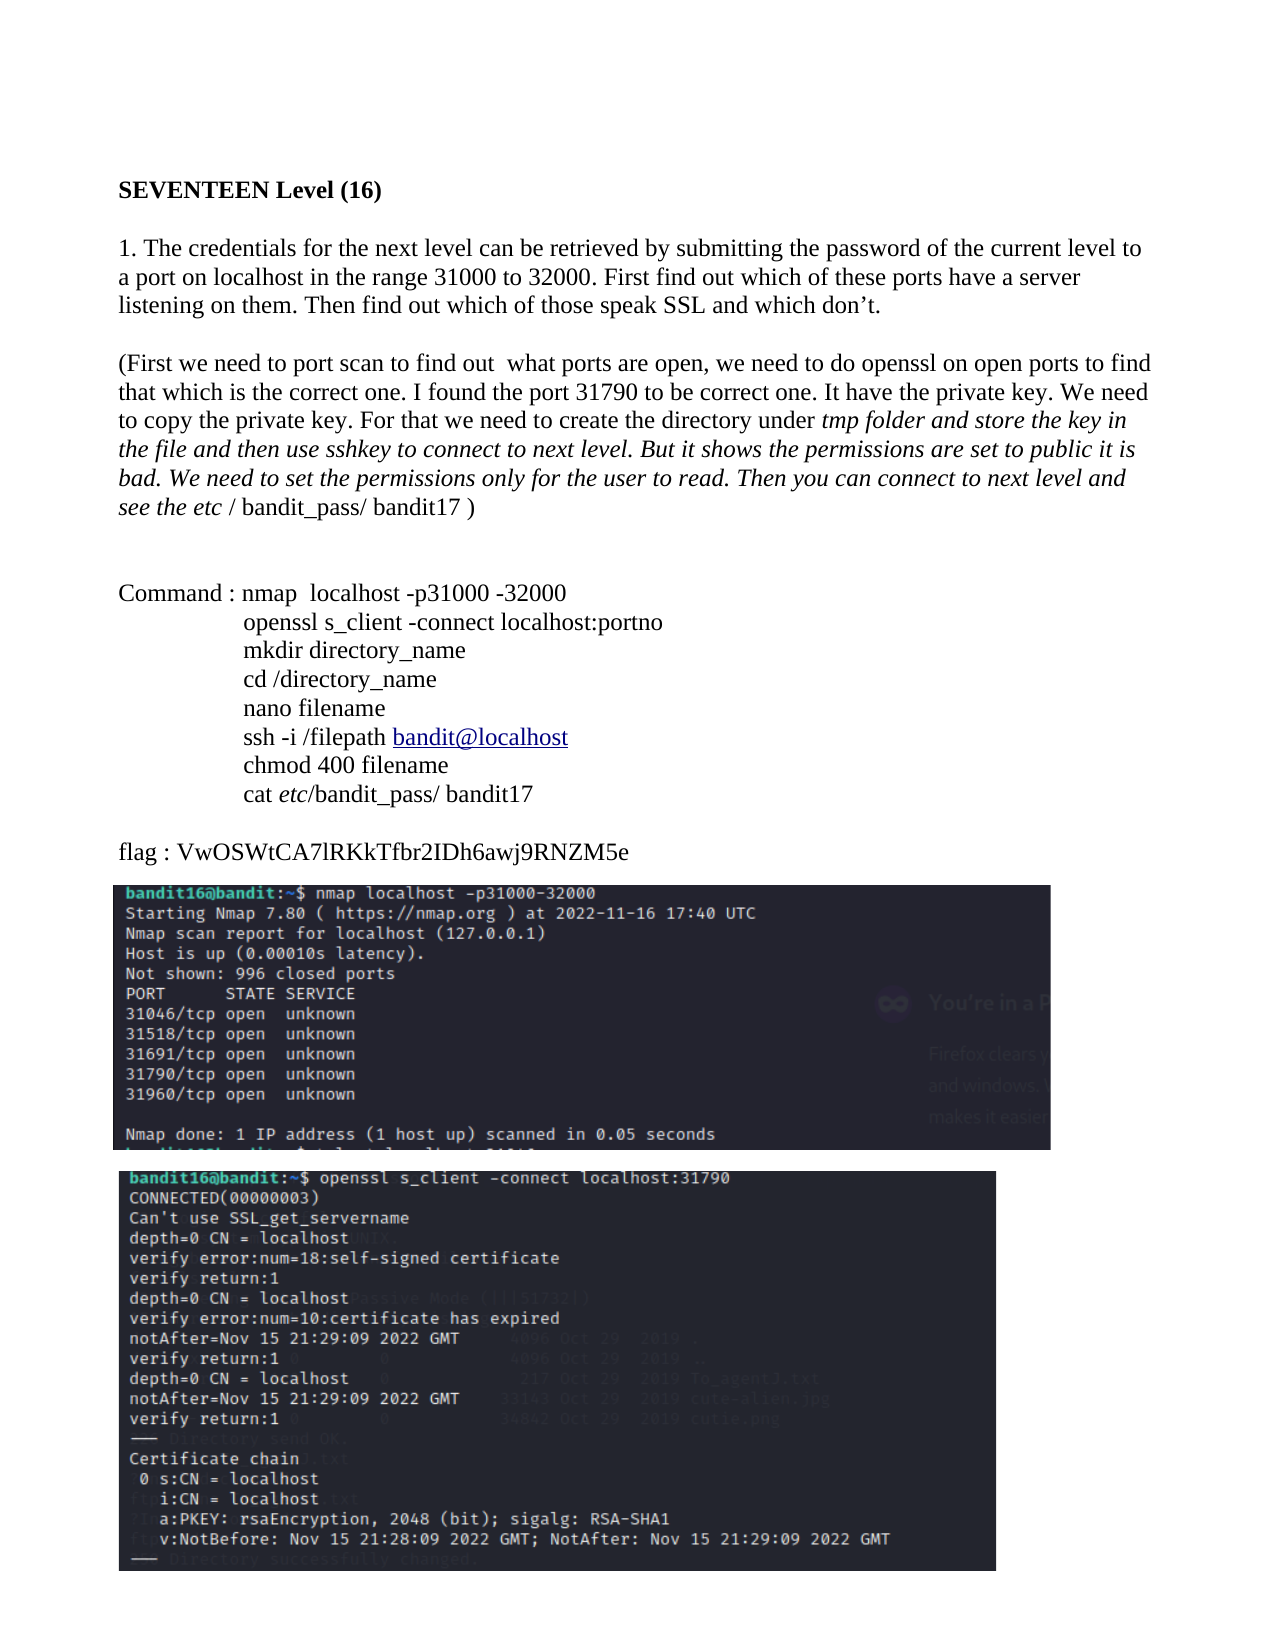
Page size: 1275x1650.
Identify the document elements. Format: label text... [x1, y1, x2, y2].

text (First we need to port scan to find out what ports are open, we need to do openssl on open ports to find that which is the correct one. I found the port 31790 to be correct one. It have the private key. We need to copy the private key. For that we need to create the directory under tmp folder and store the key in the file and then use sshkey to connect to next level. But it shows the permissions are set to public it is bad. We need to set the permissions only for the user to read. Then you can connect to next level and see the etc / bandit_pass/ bandit17 ) [118, 348, 1157, 521]
text chmod 400 filename [118, 751, 1157, 779]
text cd /directory_name [118, 664, 1157, 693]
picture [113, 885, 1051, 1150]
text cat etc/bandit_pass/ bandit17 [118, 779, 1157, 808]
text ssh -i /filepath bandit@localhost [118, 722, 1157, 751]
text 1. The credentials for the next level can be retrieved by submitting the password of the current level to a port on localhost in the range 31000 to 32000. First find out which of these ports have a server listening on them. Then find out which of those speak SSL and which don’t. [118, 233, 1157, 319]
text SEVENTEEN Level (16) [118, 176, 1157, 204]
picture [118, 1171, 997, 1571]
text openssl s_client -connect localhost:portno [118, 607, 1157, 636]
text flag : VwOSWtCA7lRKkTfbr2IDh6awj9RNZM5e [118, 837, 1157, 866]
text nano filename [118, 693, 1157, 722]
text Command : nmap localhost -p31000 -32000 [118, 578, 1157, 607]
text mkdir directory_name [118, 636, 1157, 664]
